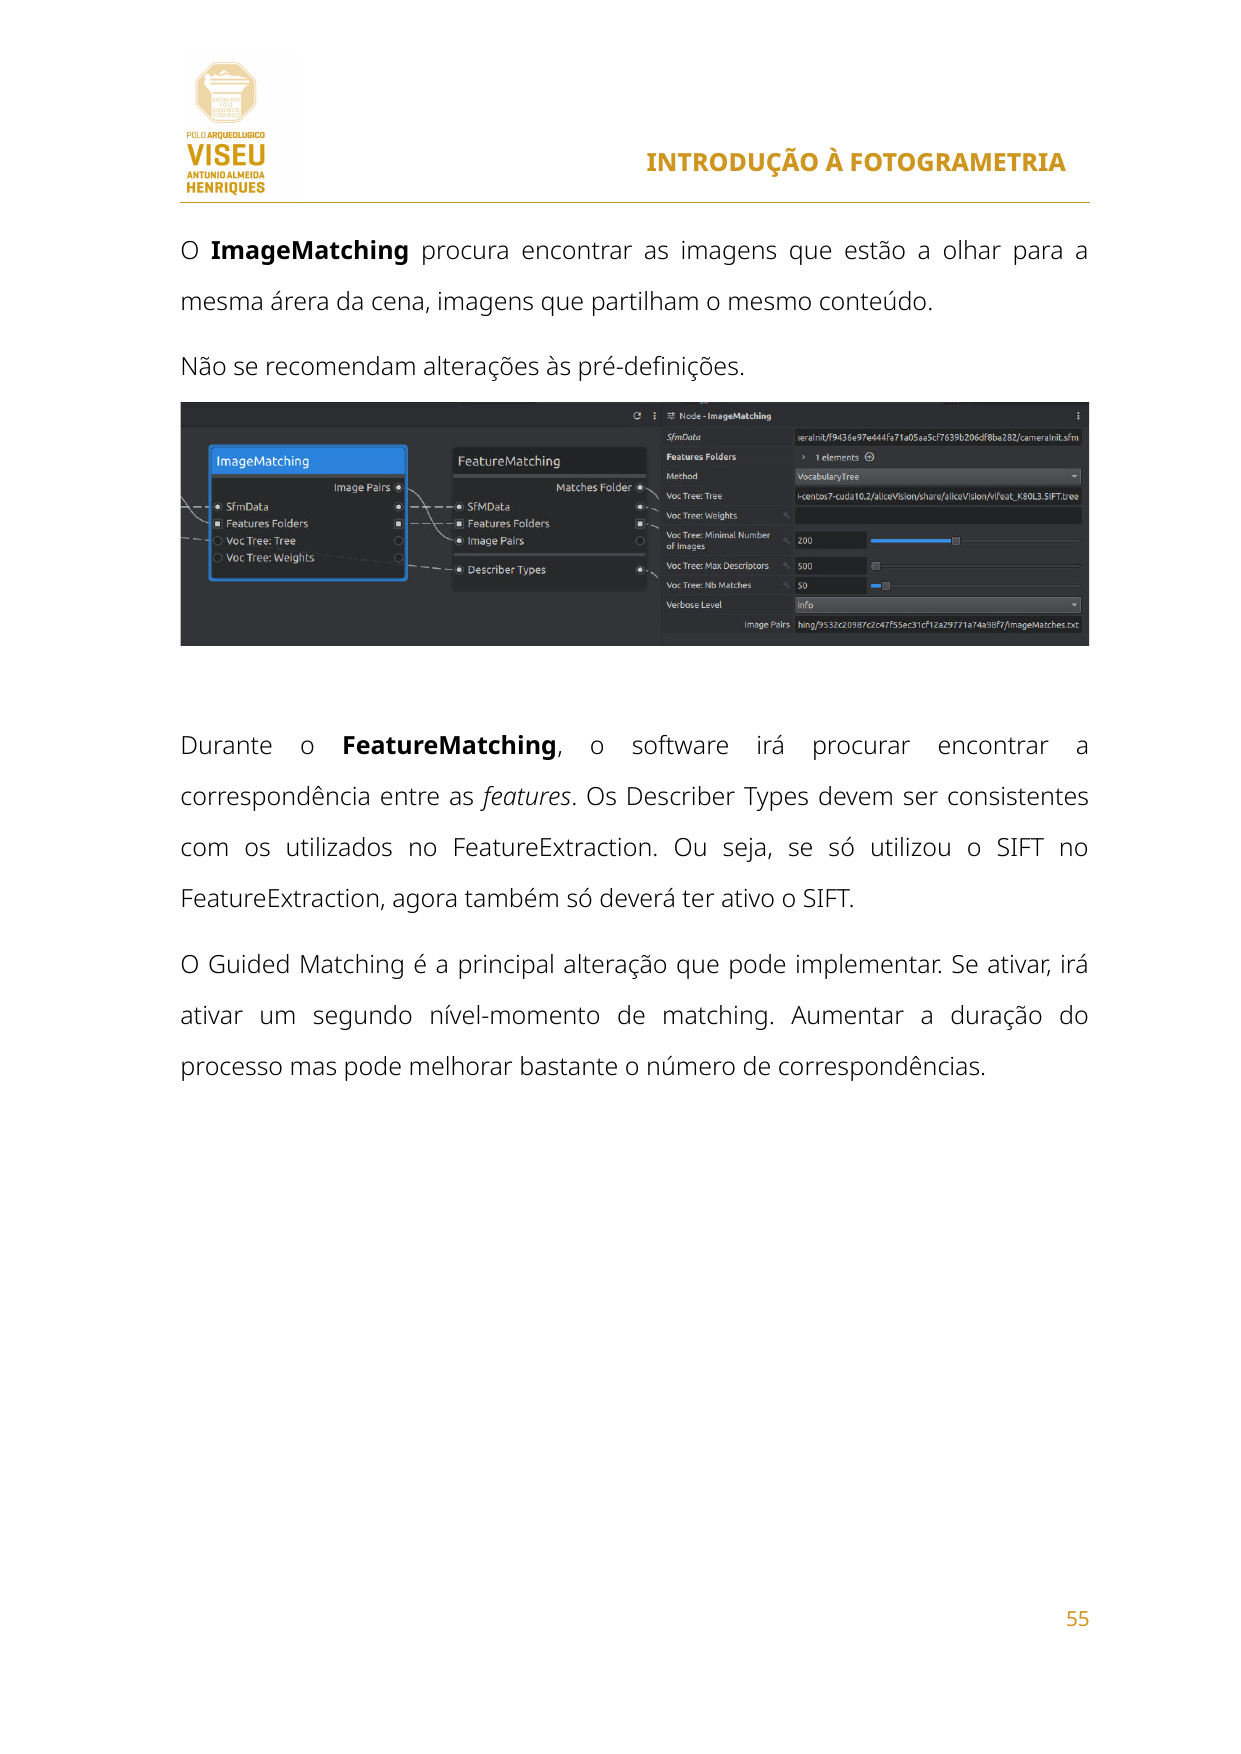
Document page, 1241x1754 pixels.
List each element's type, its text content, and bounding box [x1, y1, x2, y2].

text Durante o FeatureMatching, o software irá procurar encontrar a correspondência entre as features. Os Describer Types devem ser consistentes com os utilizados no FeatureExtraction. Ou seja, se só utilizou o SIFT no FeatureExtraction, agora também só deverá ter ativo o SIFT. [180, 728, 1090, 915]
text O Guided Matching é a principal alteração que pode implementar. Se ativar, irá ativar um segundo nível-momento de matching. Aumentar a duração do processo mas pode melhorar bastante o número de correspondências. [180, 947, 1090, 1083]
text Não se recomendam alterações às pré-definições. [180, 349, 1090, 383]
picture [180, 402, 1090, 646]
picture [184, 54, 300, 202]
text O ImageMatching procura encontrar as imagens que estão a olhar para a mesma árera da cena, imagens que partilham o mesmo conteúdo. [180, 232, 1090, 317]
